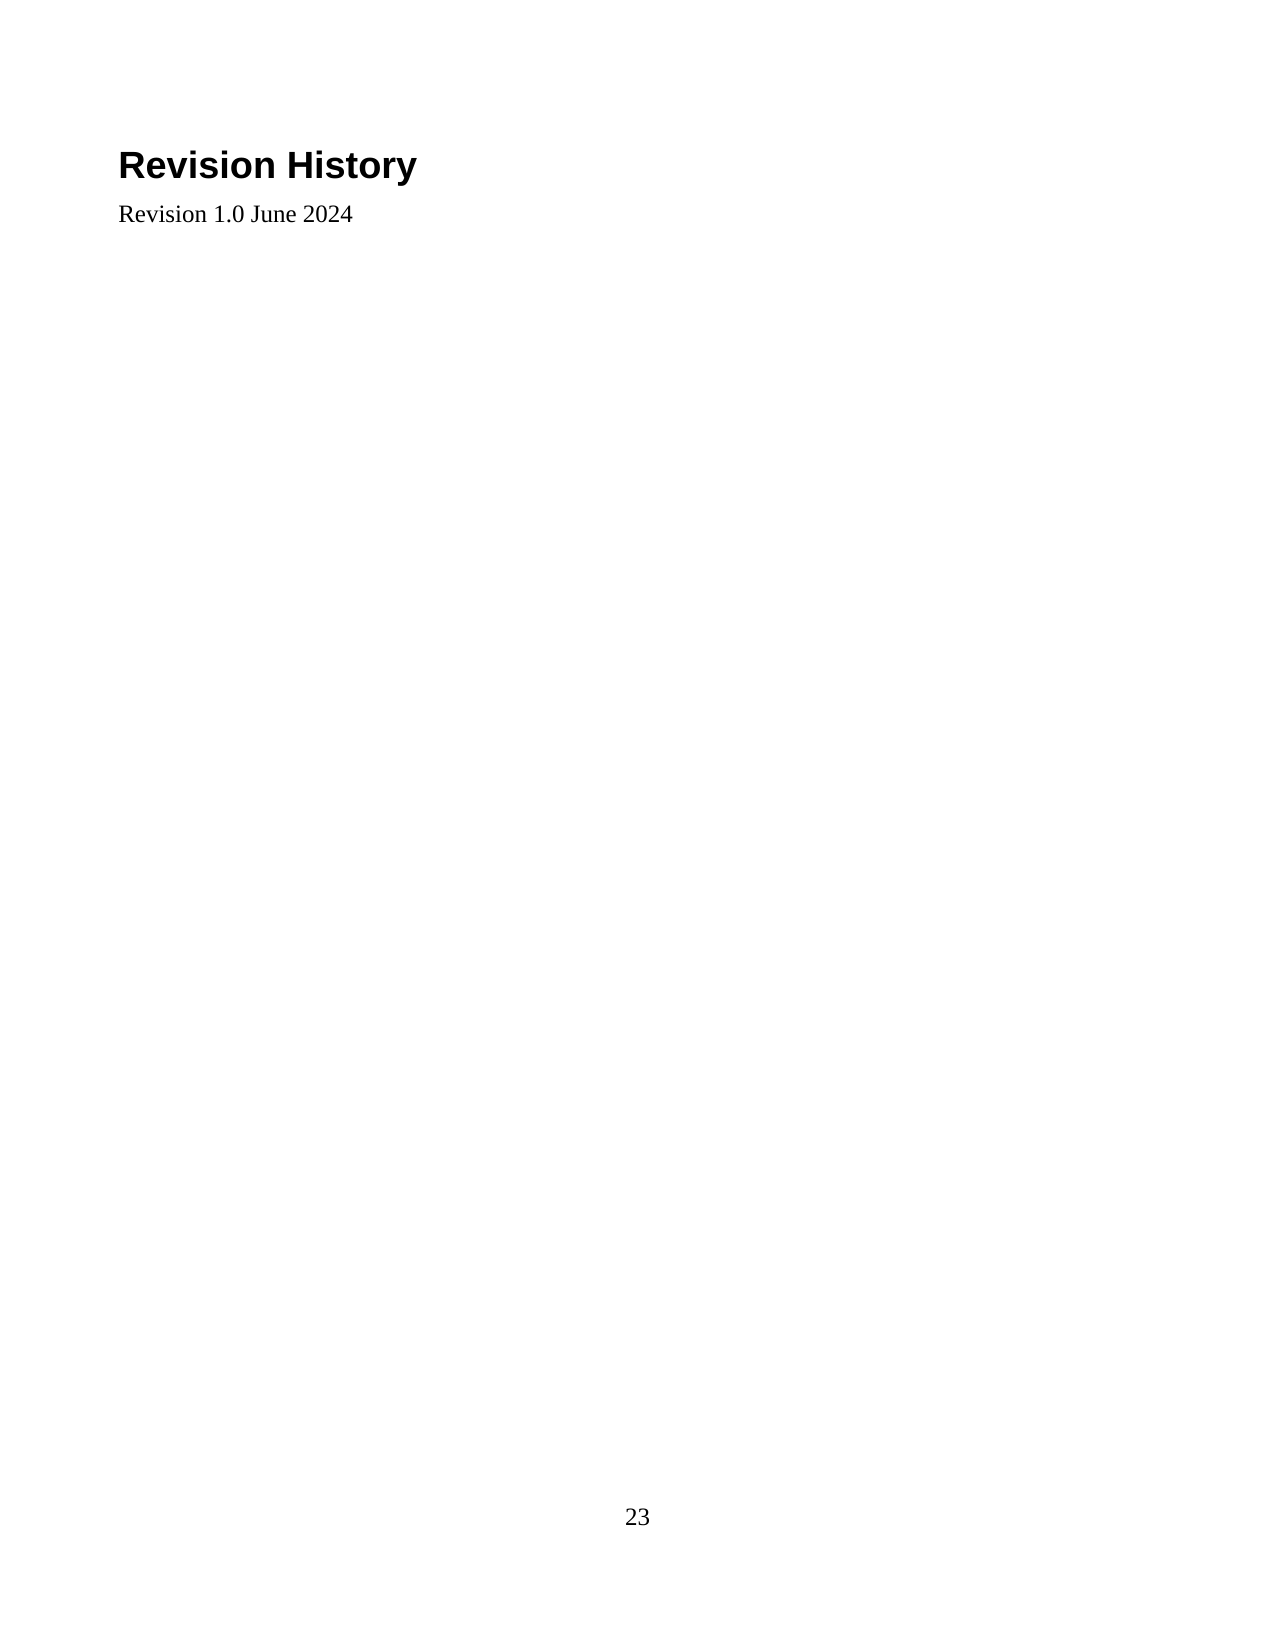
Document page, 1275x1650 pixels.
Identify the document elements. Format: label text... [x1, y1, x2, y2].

subtitle Revision History [118, 143, 1157, 187]
text Revision 1.0 June 2024 [118, 199, 1157, 228]
